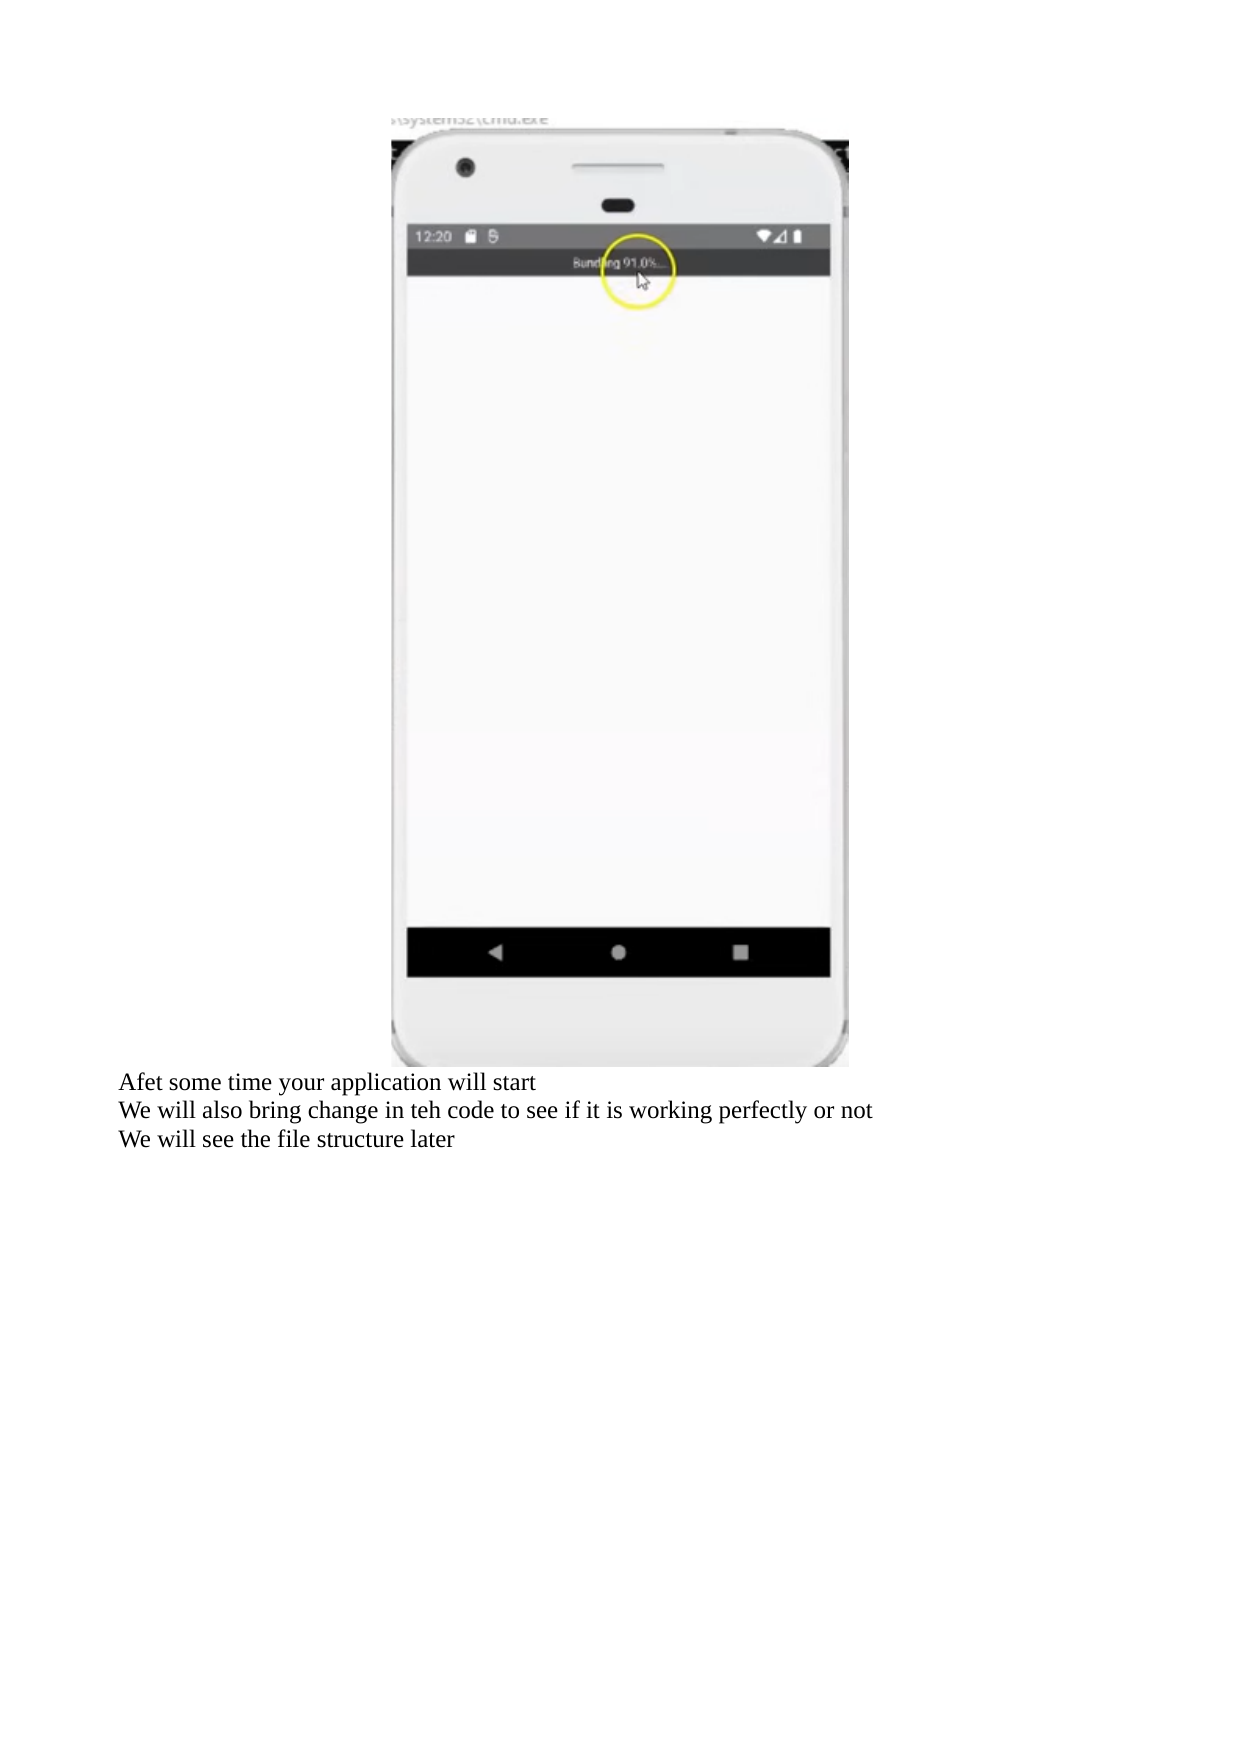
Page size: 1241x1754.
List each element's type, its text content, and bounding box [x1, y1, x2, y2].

picture [391, 118, 849, 1067]
text We will also bring change in teh code to see if it is working perfectly or not [118, 1095, 1122, 1124]
text We will see the file structure later [118, 1124, 1122, 1153]
text Afet some time your application will start [118, 118, 1122, 1095]
